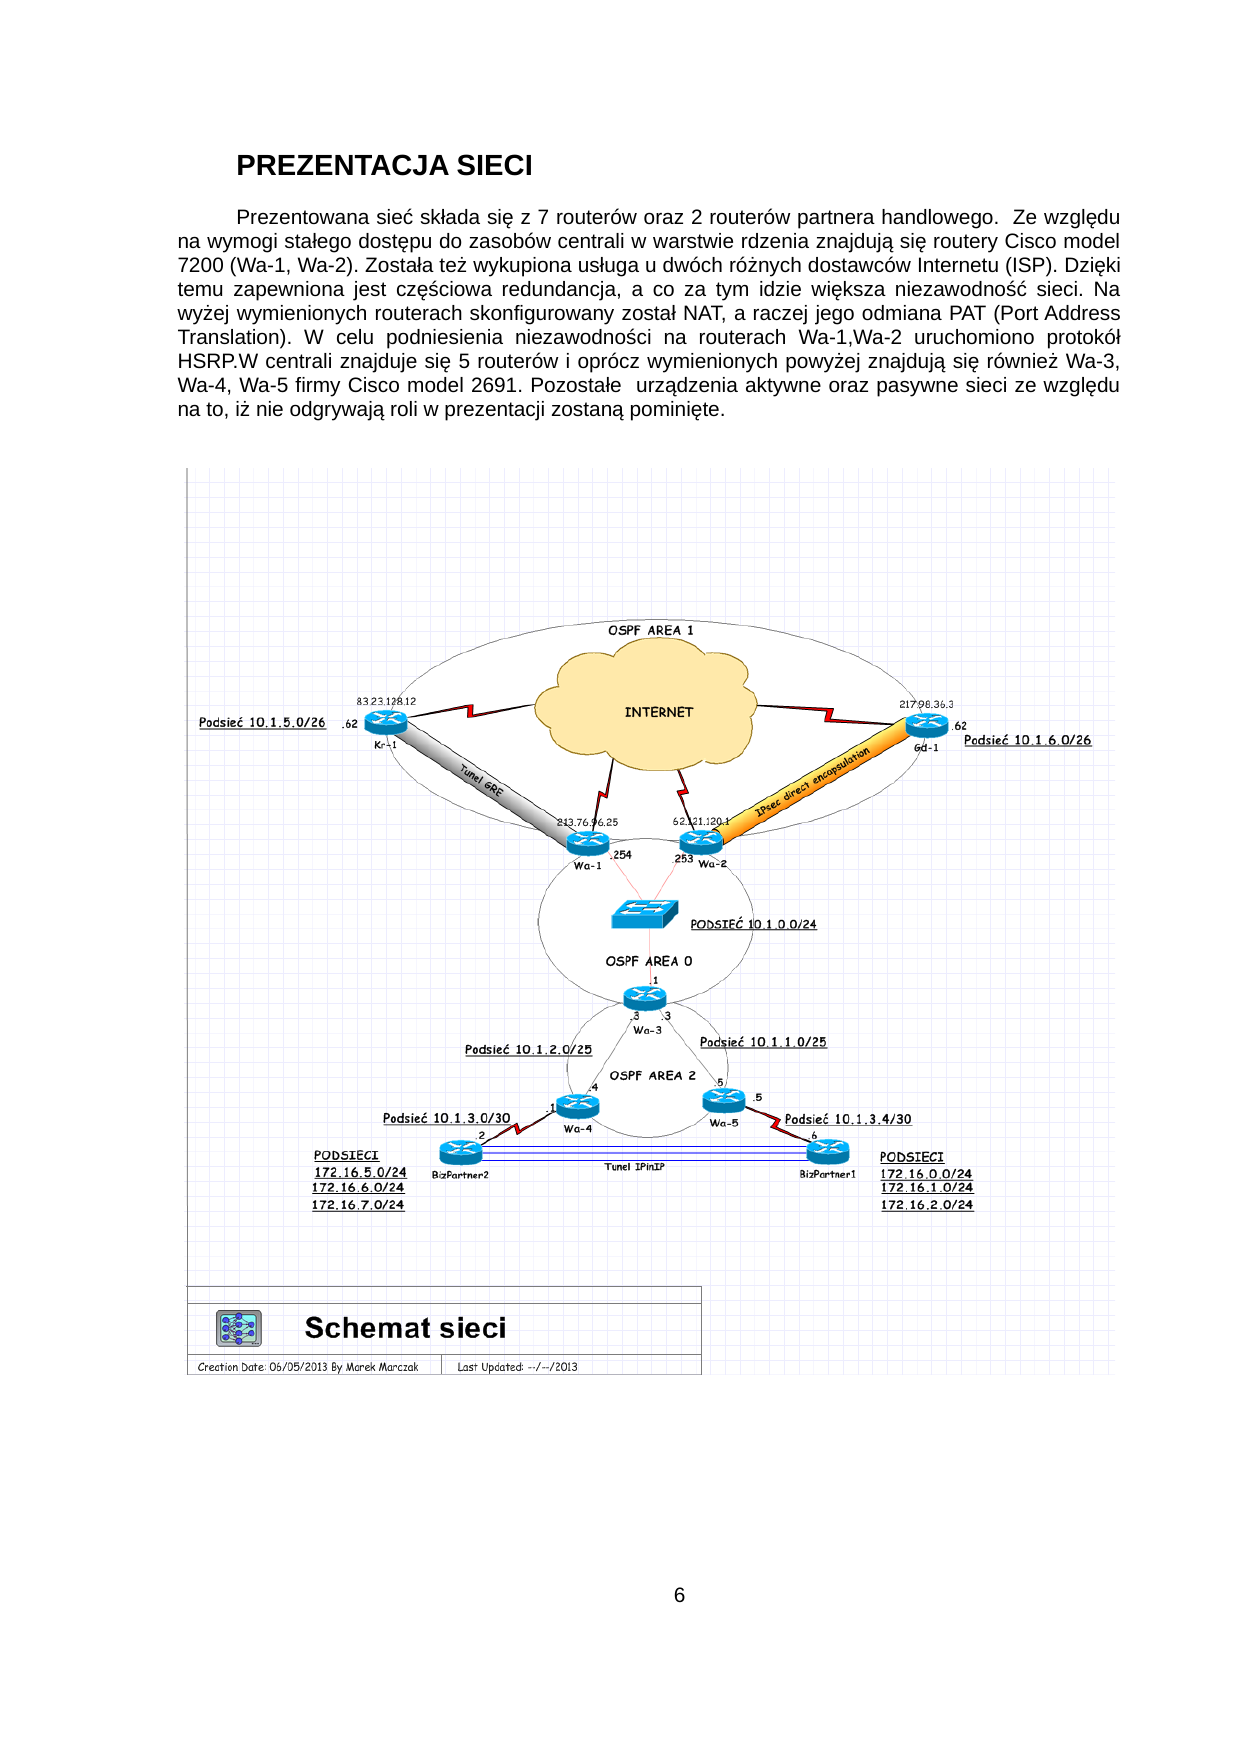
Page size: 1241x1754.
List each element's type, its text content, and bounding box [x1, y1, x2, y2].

picture [184, 468, 1116, 1375]
text Prezentowana sieć składa się z 7 routerów oraz 2 routerów partnera handlowego. Ze względu na wymogi stałego dostępu do zasobów centrali w warstwie rdzenia znajdują się routery Cisco model 7200 (Wa-1, Wa-2). Została też wykupiona usługa u dwóch różnych dostawców Internetu (ISP). Dzięki temu zapewniona jest częściowa redundancja, a co za tym idzie większa niezawodność sieci. Na wyżej wymienionych routerach skonfigurowany został NAT, a raczej jego odmiana PAT (Port Address Translation). W celu podniesienia niezawodności na routerach Wa-1,Wa-2 uruchomiono protokół HSRP.W centrali znajduje się 5 routerów i oprócz wymienionych powyżej znajdują się również Wa-3, Wa-4, Wa-5 firmy Cisco model 2691. Pozostałe urządzenia aktywne oraz pasywne sieci ze względu na to, iż nie odgrywają roli w prezentacji zostaną pominięte. [177, 205, 1122, 421]
text PREZENTACJA SIECI [177, 148, 1122, 181]
